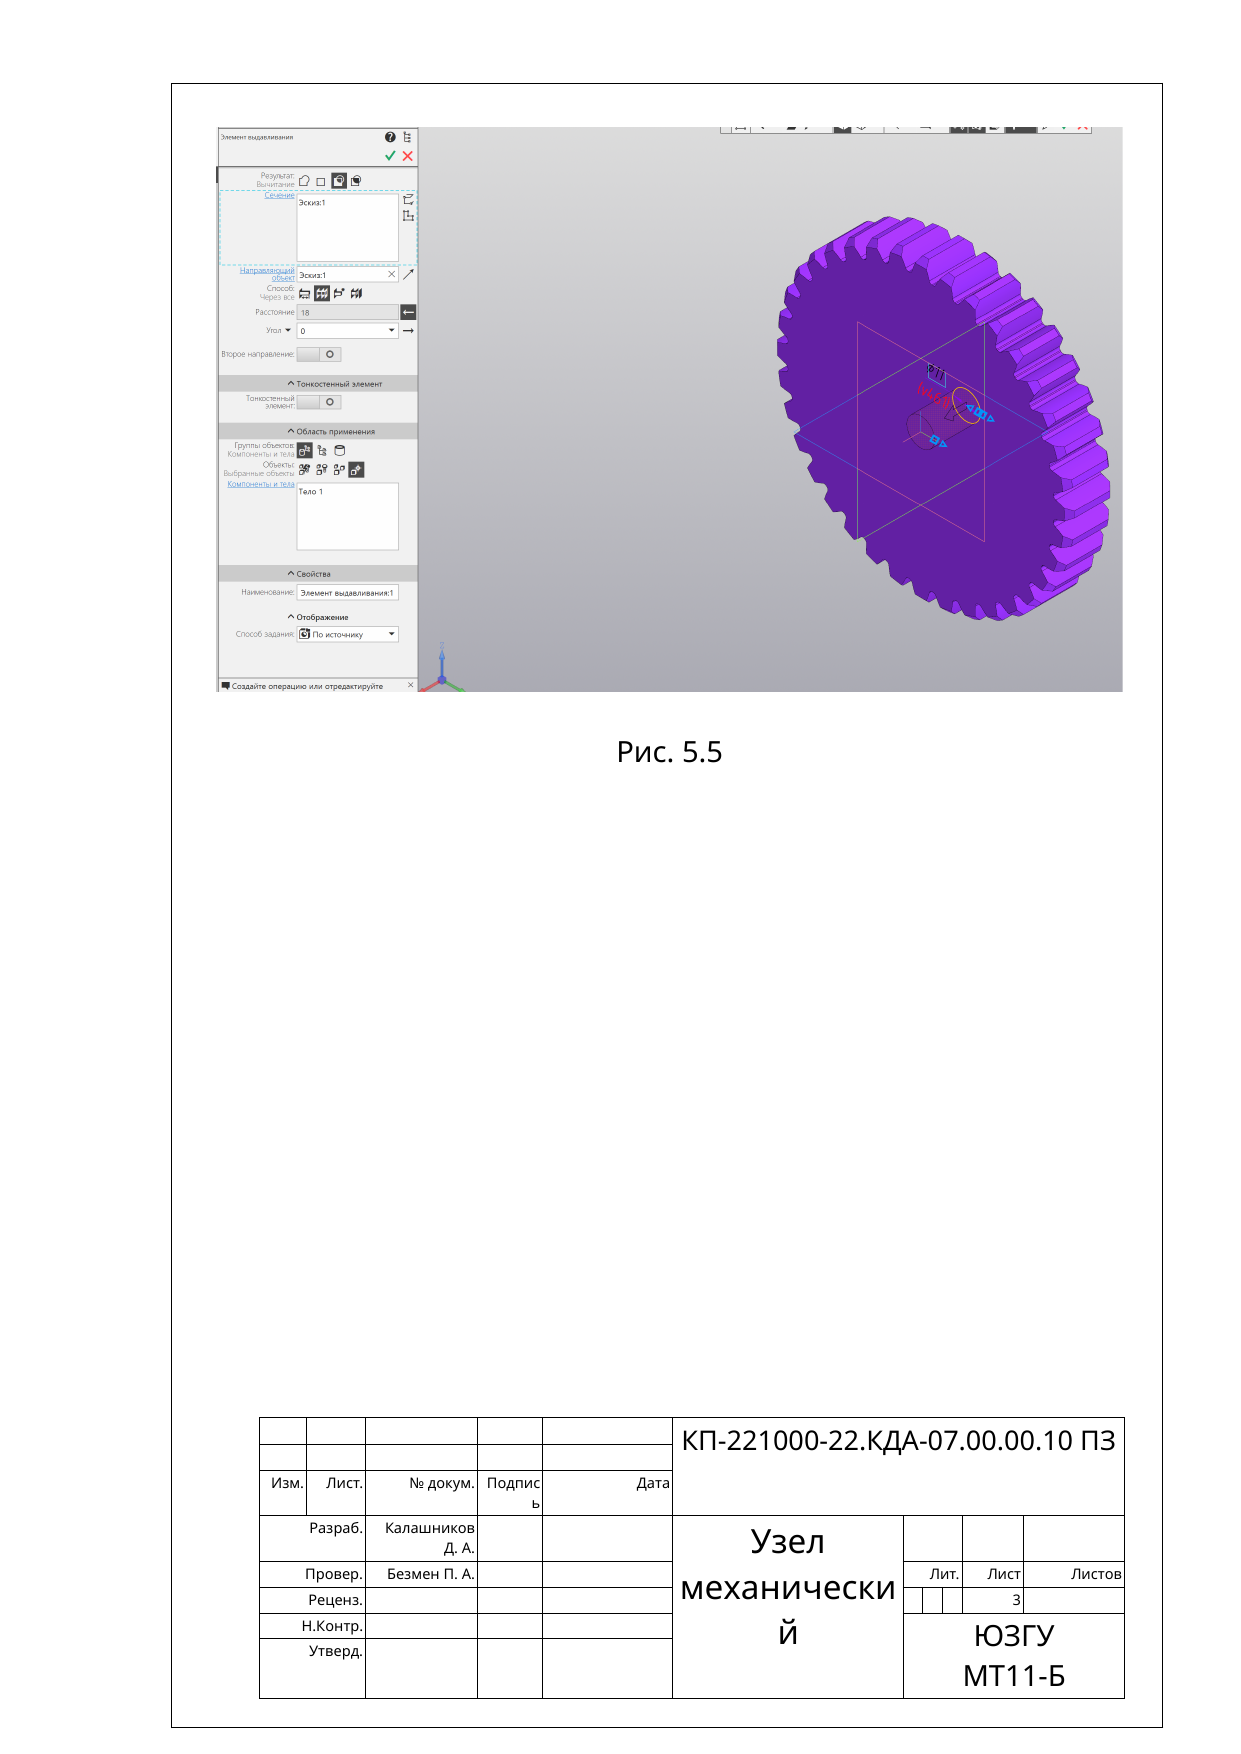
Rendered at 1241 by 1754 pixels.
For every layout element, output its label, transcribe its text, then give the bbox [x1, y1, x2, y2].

picture [216, 127, 1123, 692]
text Рис. 5.5 [216, 732, 1123, 771]
